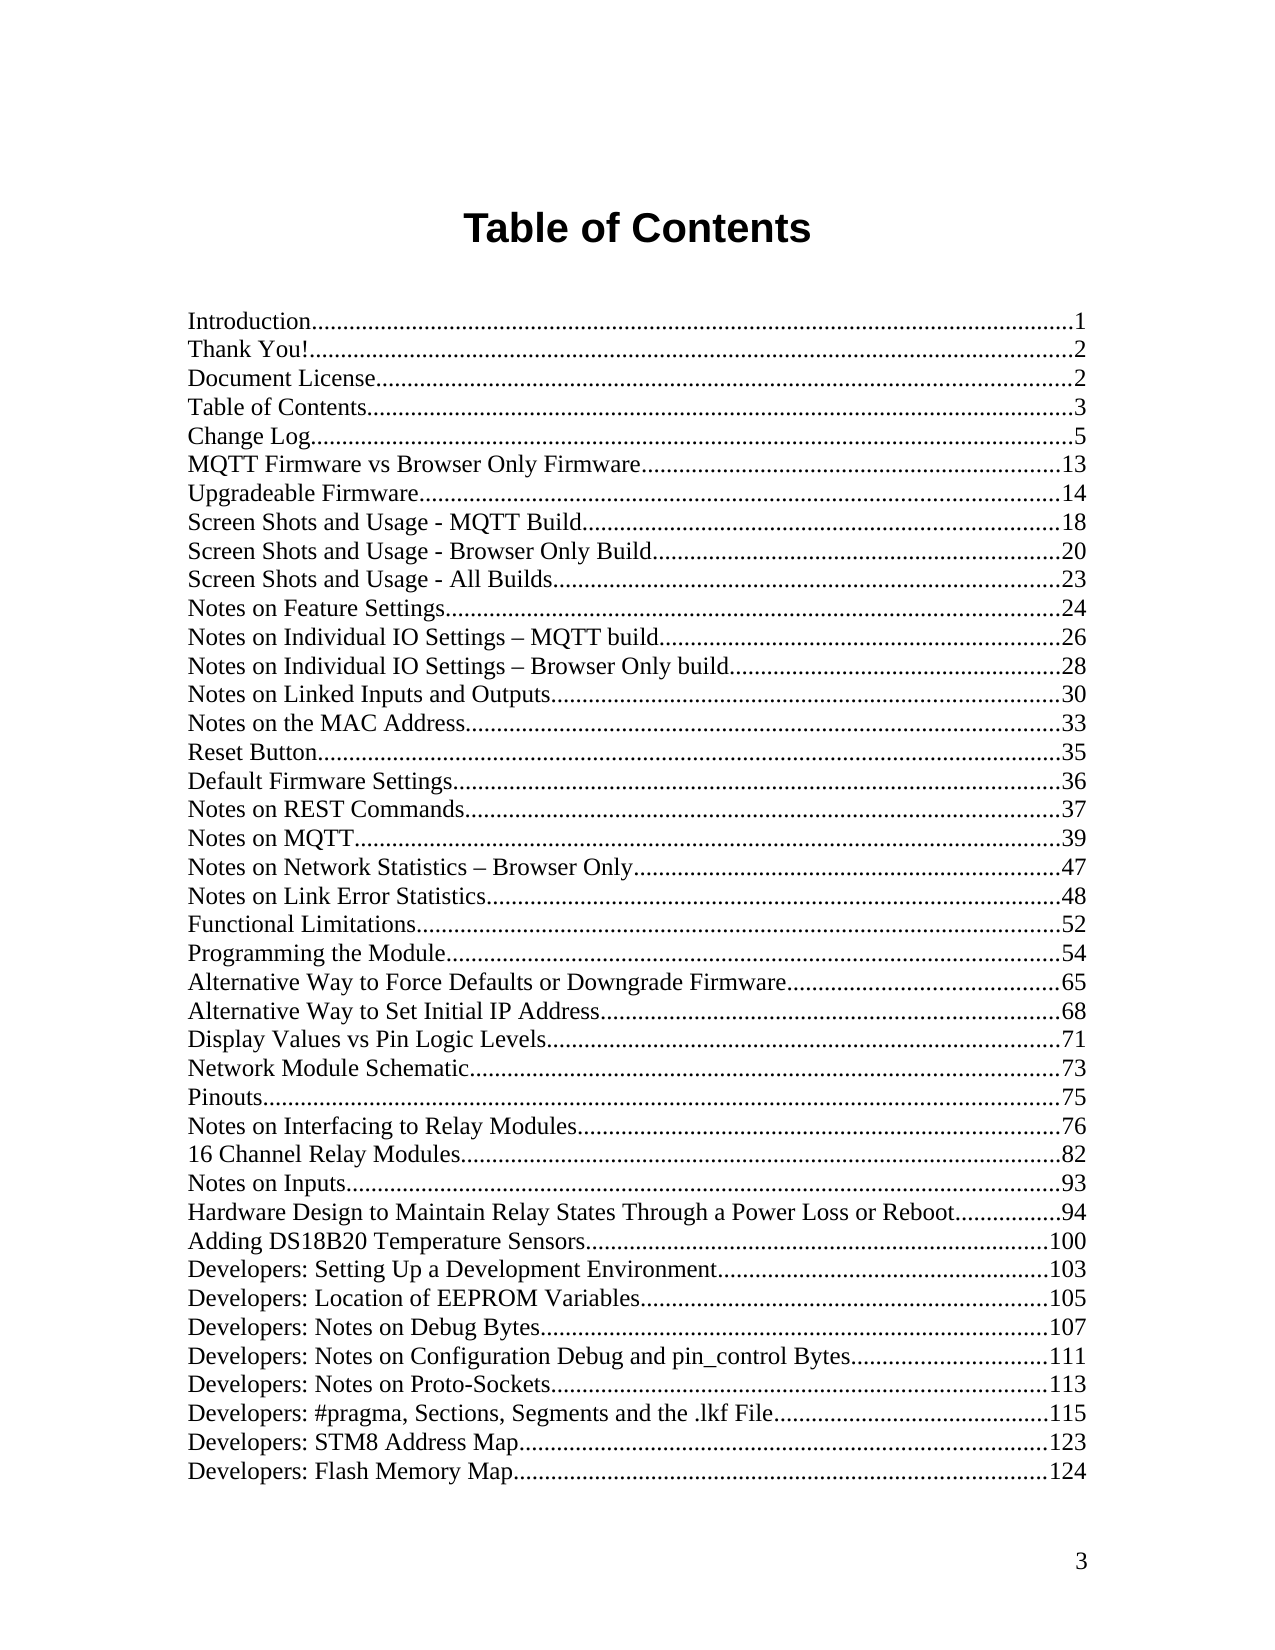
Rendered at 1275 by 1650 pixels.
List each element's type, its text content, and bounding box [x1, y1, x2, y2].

text Table of Contents 3 [187, 392, 1087, 421]
text Default Firmware Settings 36 [187, 766, 1087, 794]
text Notes on Inputs 93 [187, 1168, 1087, 1197]
text Upgradeable Firmware 14 [187, 478, 1087, 507]
text Developers: Notes on Debug Bytes 107 [187, 1312, 1087, 1341]
text Programming the Module 54 [187, 938, 1087, 967]
text Functional Limitations 52 [187, 909, 1087, 938]
text Notes on Link Error Statistics 48 [187, 881, 1087, 909]
text Developers: Location of EEPROM Variables 105 [187, 1283, 1087, 1312]
text Developers: Flash Memory Map 124 [187, 1456, 1087, 1484]
text Notes on the MAC Address 33 [187, 708, 1087, 737]
text Display Values vs Pin Logic Levels 71 [187, 1024, 1087, 1053]
text Developers: Notes on Proto-Sockets 113 [187, 1369, 1087, 1398]
text Developers: STM8 Address Map 123 [187, 1427, 1087, 1456]
text Hardware Design to Maintain Relay States Through a Power Loss or Reboot 94 [187, 1197, 1087, 1226]
text MQTT Firmware vs Browser Only Firmware 13 [187, 449, 1087, 478]
text Notes on Individual IO Settings – Browser Only build 28 [187, 651, 1087, 679]
subtitle Table of Contents [187, 204, 1087, 252]
text Developers: Setting Up a Development Environment 103 [187, 1254, 1087, 1283]
text Reset Button 35 [187, 737, 1087, 766]
text Document License 2 [187, 363, 1087, 392]
text Adding DS18B20 Temperature Sensors 100 [187, 1226, 1087, 1254]
text Screen Shots and Usage - MQTT Build 18 [187, 507, 1087, 536]
text Introduction 1 [187, 306, 1087, 334]
text Developers: Notes on Configuration Debug and pin_control Bytes 111 [187, 1341, 1087, 1369]
text Notes on Interfacing to Relay Modules 76 [187, 1111, 1087, 1139]
text Alternative Way to Force Defaults or Downgrade Firmware 65 [187, 967, 1087, 996]
text Notes on Individual IO Settings – MQTT build 26 [187, 622, 1087, 651]
text Pinouts 75 [187, 1082, 1087, 1111]
text Thank You! 2 [187, 334, 1087, 363]
text Screen Shots and Usage - Browser Only Build 20 [187, 536, 1087, 564]
text Change Log 5 [187, 421, 1087, 449]
text Network Module Schematic 73 [187, 1053, 1087, 1082]
text Notes on Feature Settings 24 [187, 593, 1087, 622]
text Notes on REST Commands 37 [187, 794, 1087, 823]
text Developers: #pragma, Sections, Segments and the .lkf File 115 [187, 1398, 1087, 1427]
text Notes on MQTT 39 [187, 823, 1087, 852]
text Notes on Linked Inputs and Outputs 30 [187, 679, 1087, 708]
text Notes on Network Statistics – Browser Only 47 [187, 852, 1087, 881]
text 16 Channel Relay Modules 82 [187, 1139, 1087, 1168]
text Screen Shots and Usage - All Builds 23 [187, 564, 1087, 593]
text Alternative Way to Set Initial IP Address 68 [187, 996, 1087, 1024]
